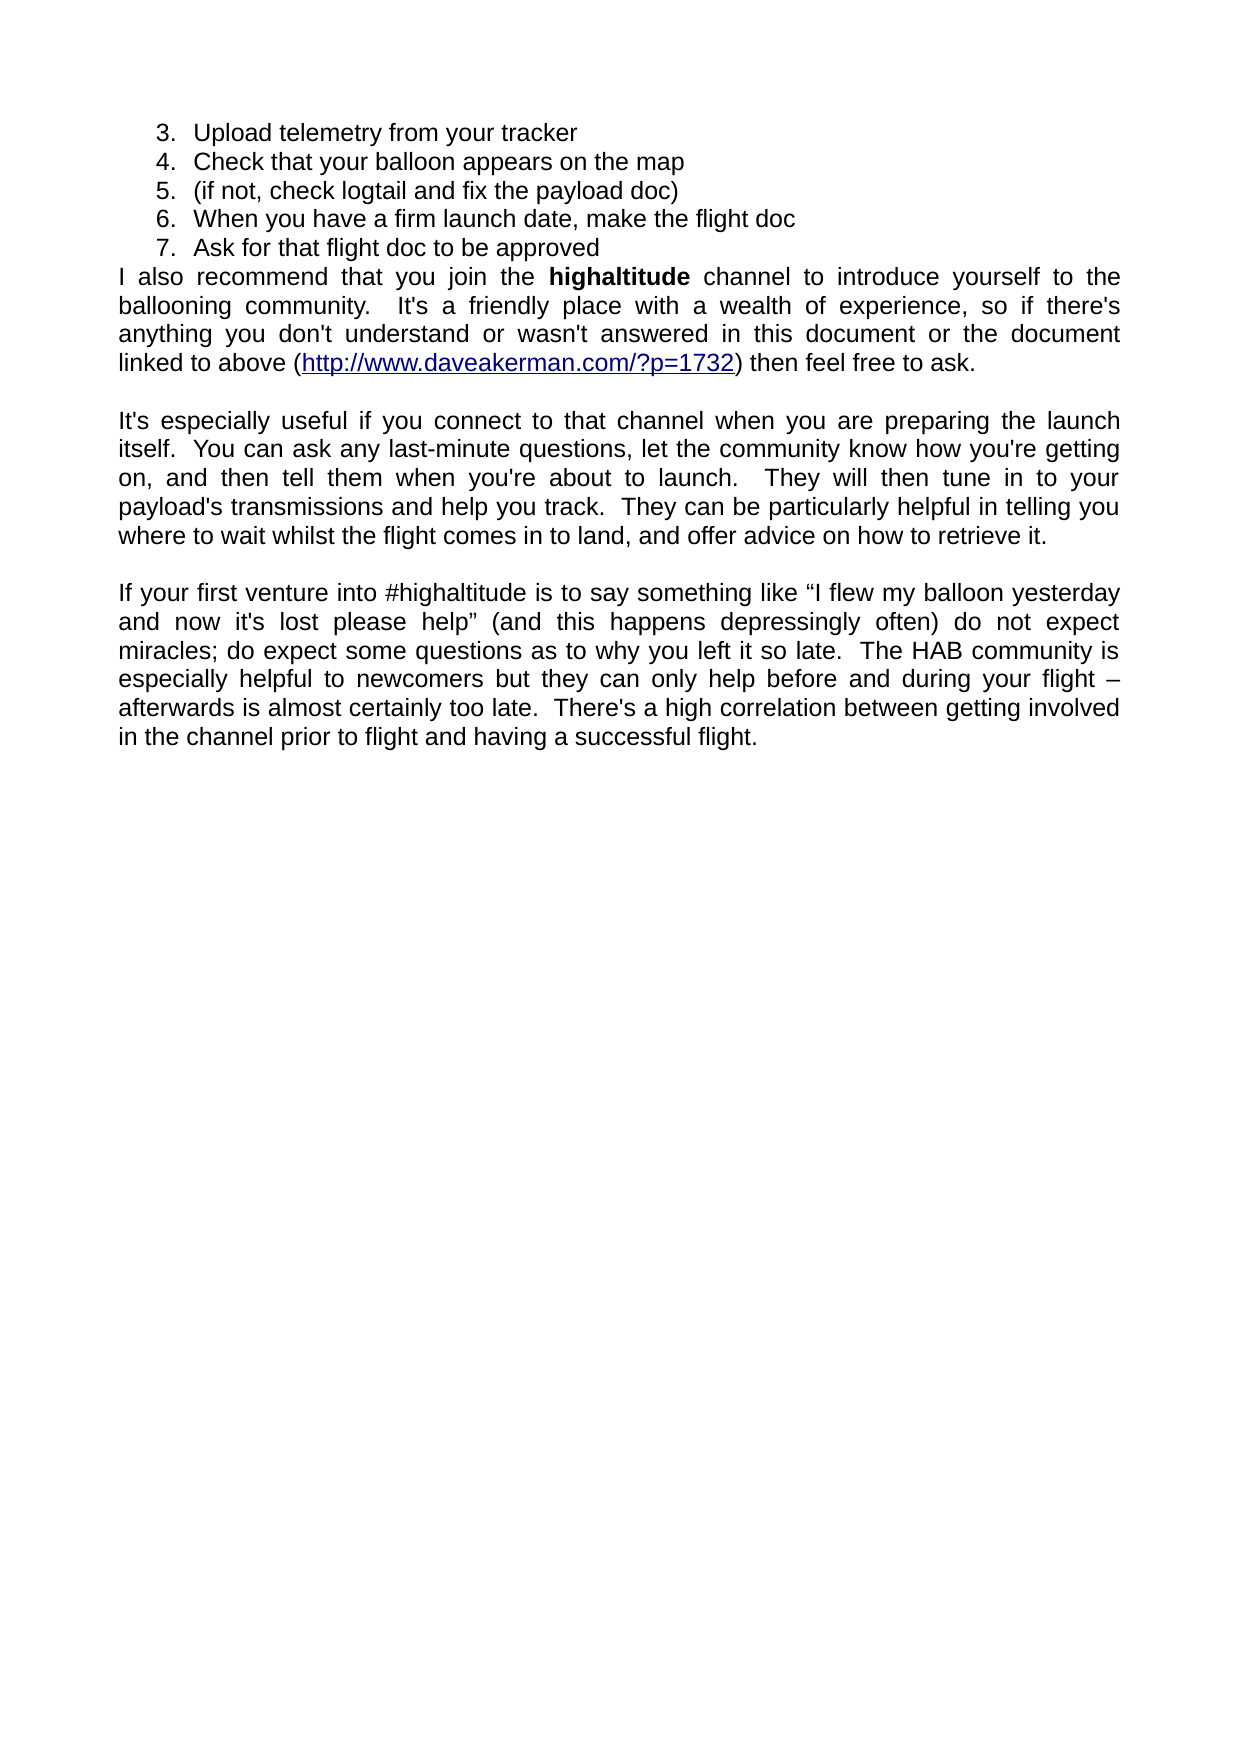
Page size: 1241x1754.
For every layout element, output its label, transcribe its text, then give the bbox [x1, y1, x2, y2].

list Ask for that flight doc to be approved [156, 233, 1122, 262]
list When you have a firm launch date, make the flight doc [156, 204, 1122, 233]
list (if not, check logtail and fix the payload doc) [156, 176, 1122, 204]
list Upload telemetry from your tracker [156, 118, 1122, 147]
text It's especially useful if you connect to that channel when you are preparing the launch itself. You can ask any last-minute questions, let the community know how you're getting on, and then tell them when you're about to launch. They will then tune in to your payload's transmissions and help you track. They can be particularly helpful in telling you where to wait whilst the flight comes in to land, and offer advice on how to retrieve it. [118, 406, 1122, 549]
text I also recommend that you join the highaltitude channel to introduce yourself to the ballooning community. It's a friendly place with a wealth of experience, so if there's anything you don't understand or wasn't answered in this document or the document linked to above (http://www.daveakerman.com/?p=1732) then feel free to ask. [118, 262, 1122, 377]
list Check that your balloon appears on the map [156, 147, 1122, 176]
text If your first venture into #highaltitude is to say something like “I flew my balloon yesterday and now it's lost please help” (and this happens depressingly often) do not expect miracles; do expect some questions as to why you left it so late. The HAB community is especially helpful to newcomers but they can only help before and during your flight – afterwards is almost certainly too late. There's a high correlation between getting involved in the channel prior to flight and having a successful flight. [118, 578, 1122, 751]
